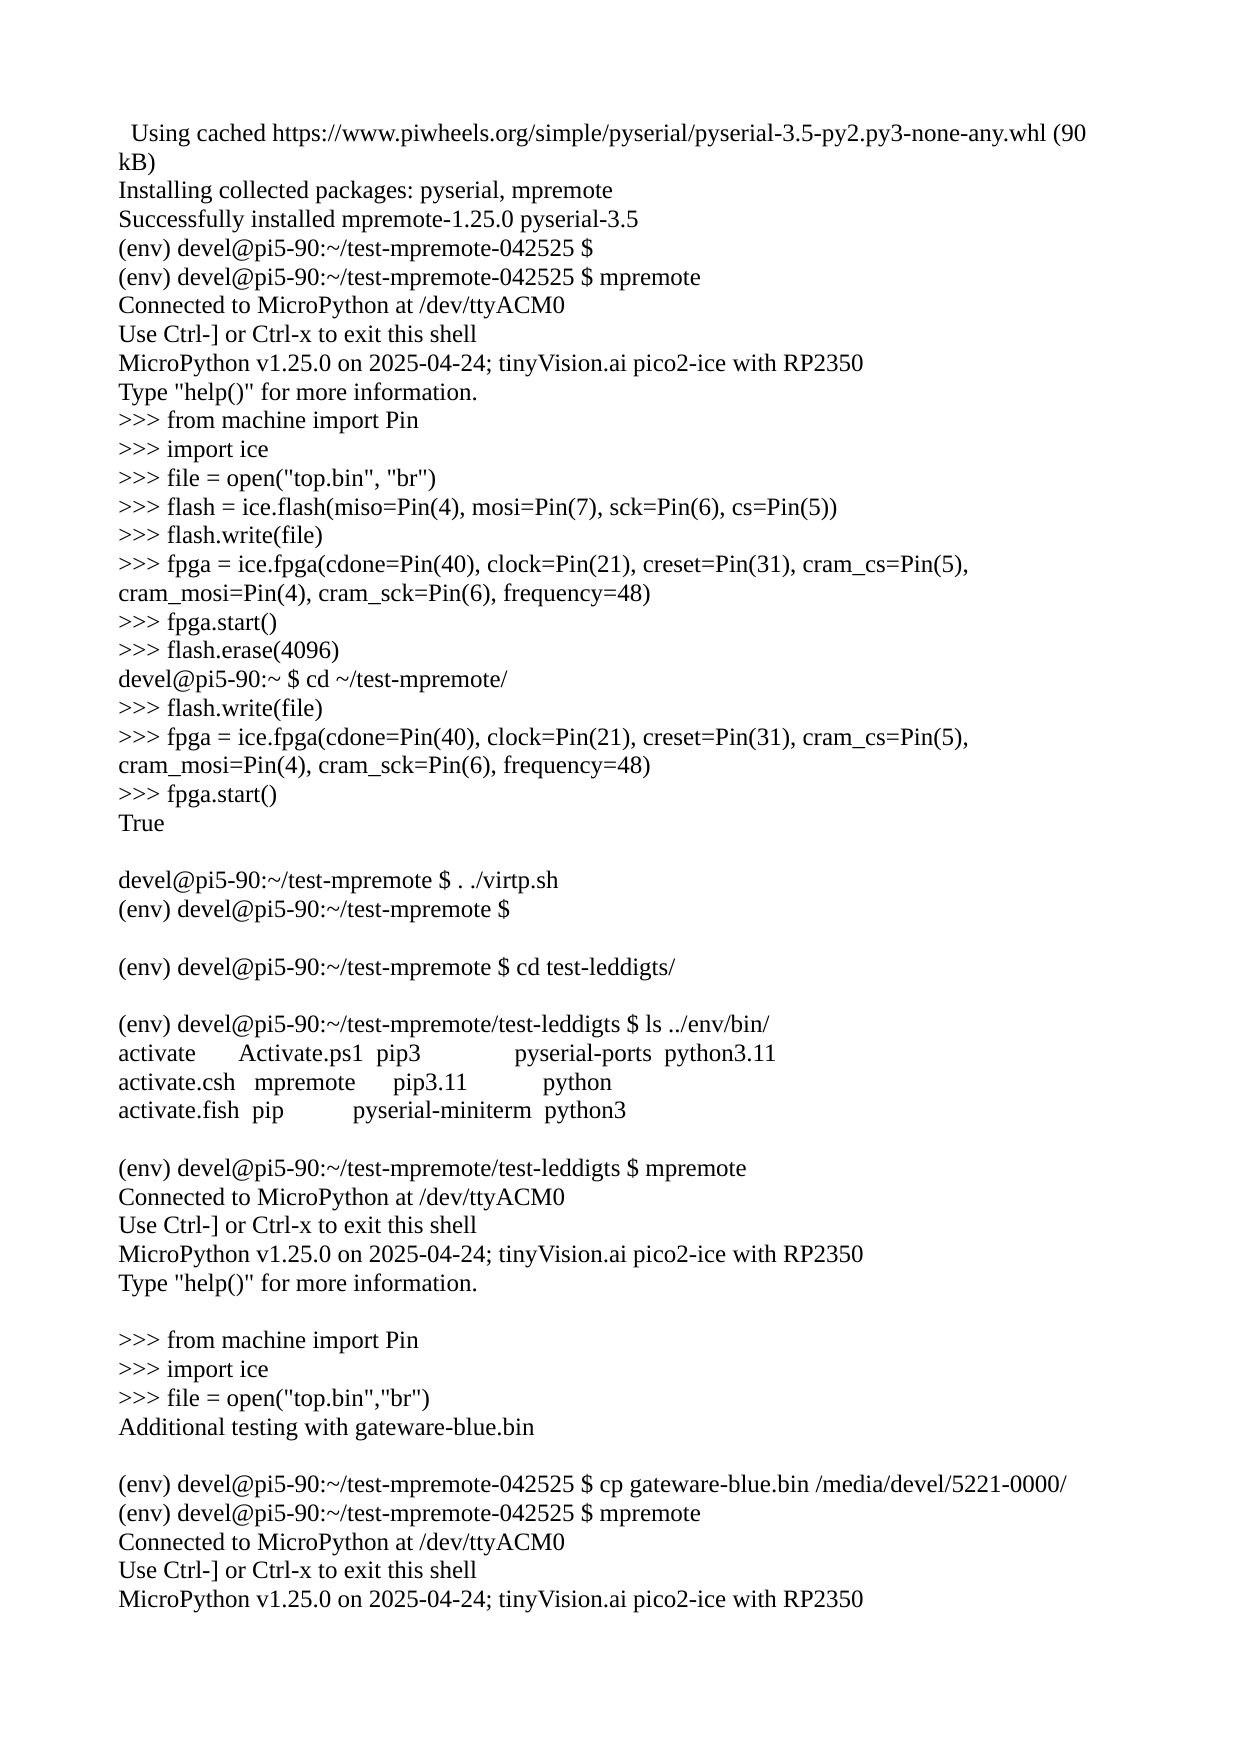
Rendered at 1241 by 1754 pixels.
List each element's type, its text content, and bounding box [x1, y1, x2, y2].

text >>> file = open("top.bin", "br") [118, 463, 1122, 492]
text Type "help()" for more information. [118, 1268, 1122, 1297]
text >>> import ice [118, 1354, 1122, 1383]
text Use Ctrl-] or Ctrl-x to exit this shell [118, 1556, 1122, 1584]
text Using cached https://www.piwheels.org/simple/pyserial/pyserial-3.5-py2.py3-none-any.whl (90 kB) [118, 118, 1122, 176]
text >>> fpga = ice.fpga(cdone=Pin(40), clock=Pin(21), creset=Pin(31), cram_cs=Pin(5), cram_mosi=Pin(4), cram_sck=Pin(6), frequency=48) [118, 549, 1122, 607]
text (env) devel@pi5-90:~/test-mpremote-042525 $ [118, 233, 1122, 262]
text >>> flash.erase(4096) [118, 636, 1122, 664]
text >>> flash = ice.flash(miso=Pin(4), mosi=Pin(7), sck=Pin(6), cs=Pin(5)) [118, 492, 1122, 521]
text activate.fish pip pyserial-miniterm python3 [118, 1096, 1122, 1124]
text True [118, 808, 1122, 837]
text (env) devel@pi5-90:~/test-mpremote-042525 $ mpremote [118, 1498, 1122, 1527]
text Connected to MicroPython at /dev/ttyACM0 [118, 291, 1122, 319]
text >>> fpga.start() [118, 607, 1122, 636]
text MicroPython v1.25.0 on 2025-04-24; tinyVision.ai pico2-ice with RP2350 [118, 348, 1122, 377]
text devel@pi5-90:~/test-mpremote $ . ./virtp.sh [118, 866, 1122, 894]
text MicroPython v1.25.0 on 2025-04-24; tinyVision.ai pico2-ice with RP2350 [118, 1584, 1122, 1613]
text >>> flash.write(file) [118, 693, 1122, 722]
text Connected to MicroPython at /dev/ttyACM0 [118, 1527, 1122, 1556]
text devel@pi5-90:~ $ cd ~/test-mpremote/ [118, 664, 1122, 693]
text activate.csh mpremote pip3.11 python [118, 1067, 1122, 1096]
text >>> fpga.start() [118, 779, 1122, 808]
text MicroPython v1.25.0 on 2025-04-24; tinyVision.ai pico2-ice with RP2350 [118, 1239, 1122, 1268]
text (env) devel@pi5-90:~/test-mpremote-042525 $ cp gateware-blue.bin /media/devel/5221-0000/ [118, 1469, 1122, 1498]
text activate Activate.ps1 pip3 pyserial-ports python3.11 [118, 1038, 1122, 1067]
text (env) devel@pi5-90:~/test-mpremote/test-leddigts $ ls ../env/bin/ [118, 1009, 1122, 1038]
text (env) devel@pi5-90:~/test-mpremote-042525 $ mpremote [118, 262, 1122, 291]
text (env) devel@pi5-90:~/test-mpremote $ [118, 894, 1122, 923]
text >>> fpga = ice.fpga(cdone=Pin(40), clock=Pin(21), creset=Pin(31), cram_cs=Pin(5), cram_mosi=Pin(4), cram_sck=Pin(6), frequency=48) [118, 722, 1122, 779]
text >>> from machine import Pin [118, 1326, 1122, 1354]
text (env) devel@pi5-90:~/test-mpremote $ cd test-leddigts/ [118, 952, 1122, 981]
text Use Ctrl-] or Ctrl-x to exit this shell [118, 319, 1122, 348]
text >>> from machine import Pin [118, 406, 1122, 434]
text Connected to MicroPython at /dev/ttyACM0 [118, 1182, 1122, 1211]
text Use Ctrl-] or Ctrl-x to exit this shell [118, 1211, 1122, 1239]
text Type "help()" for more information. [118, 377, 1122, 406]
text Installing collected packages: pyserial, mpremote [118, 176, 1122, 204]
text Successfully installed mpremote-1.25.0 pyserial-3.5 [118, 204, 1122, 233]
text >>> import ice [118, 434, 1122, 463]
text Additional testing with gateware-blue.bin [118, 1412, 1122, 1441]
text >>> file = open("top.bin","br") [118, 1383, 1122, 1412]
text (env) devel@pi5-90:~/test-mpremote/test-leddigts $ mpremote [118, 1153, 1122, 1182]
text >>> flash.write(file) [118, 521, 1122, 549]
